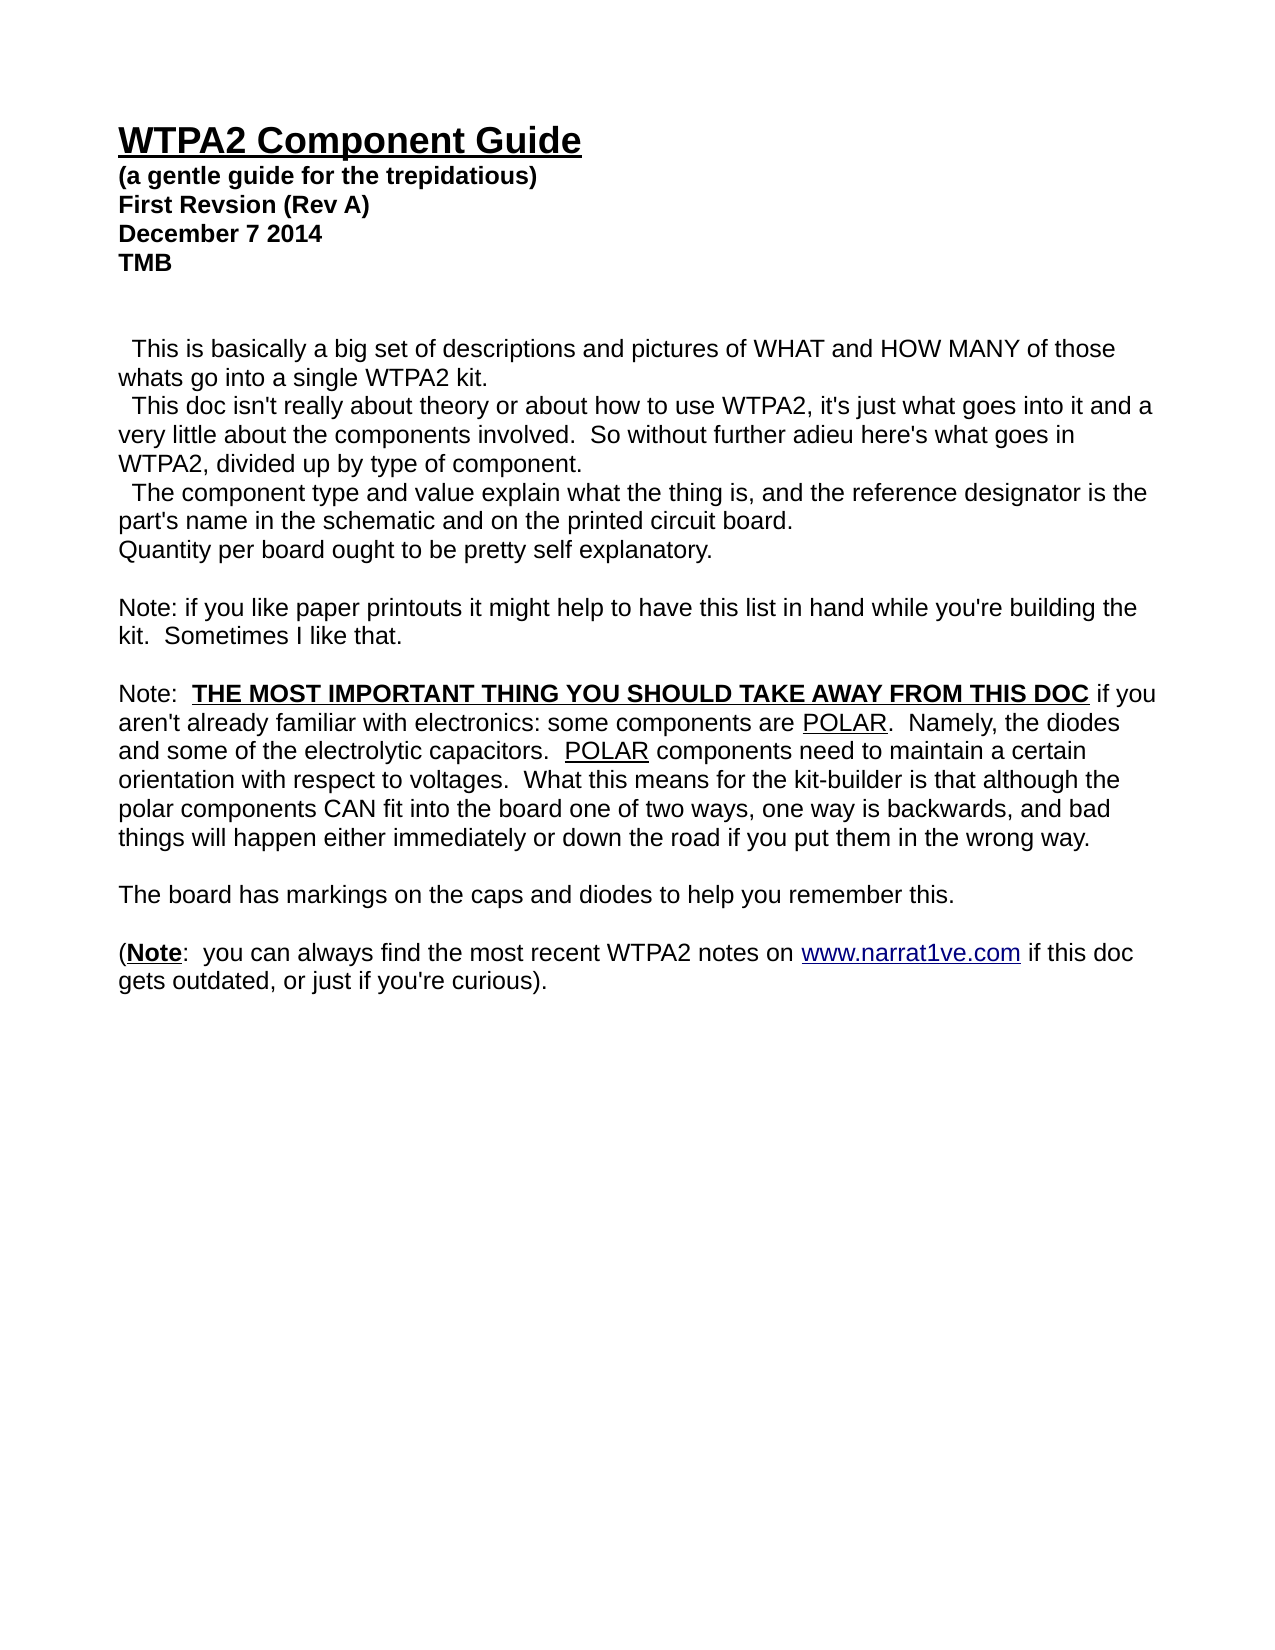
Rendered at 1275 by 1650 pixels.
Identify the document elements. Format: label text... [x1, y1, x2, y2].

text TMB [118, 247, 1157, 276]
text December 7 2014 [118, 219, 1157, 247]
text WTPA2 Component Guide [118, 118, 1157, 161]
text Note: THE MOST IMPORTANT THING YOU SHOULD TAKE AWAY FROM THIS DOC if you aren't already familiar with electronics: some components are POLAR. Namely, the diodes and some of the electrolytic capacitors. POLAR components need to maintain a certain orientation with respect to voltages. What this means for the kit-builder is that although the polar components CAN fit into the board one of two ways, one way is backwards, and bad things will happen either immediately or down the road if you put them in the wrong way. [118, 679, 1157, 851]
text (a gentle guide for the trepidatious) [118, 161, 1157, 190]
text The board has markings on the caps and diodes to help you remember this. [118, 880, 1157, 909]
text This is basically a big set of descriptions and pictures of WHAT and HOW MANY of those whats go into a single WTPA2 kit. [118, 334, 1157, 391]
text Note: if you like paper printouts it might help to have this list in hand while you're building the kit. Sometimes I like that. [118, 592, 1157, 650]
text This doc isn't really about theory or about how to use WTPA2, it's just what goes into it and a very little about the components involved. So without further adieu here's what goes in WTPA2, divided up by type of component. [118, 391, 1157, 477]
text Quantity per board ought to be pretty self explanatory. [118, 535, 1157, 564]
text The component type and value explain what the thing is, and the reference designator is the part's name in the schematic and on the printed circuit board. [118, 477, 1157, 535]
text First Revsion (Rev A) [118, 190, 1157, 219]
text (Note: you can always find the most recent WTPA2 notes on www.narrat1ve.com if this doc gets outdated, or just if you're curious). [118, 937, 1157, 995]
